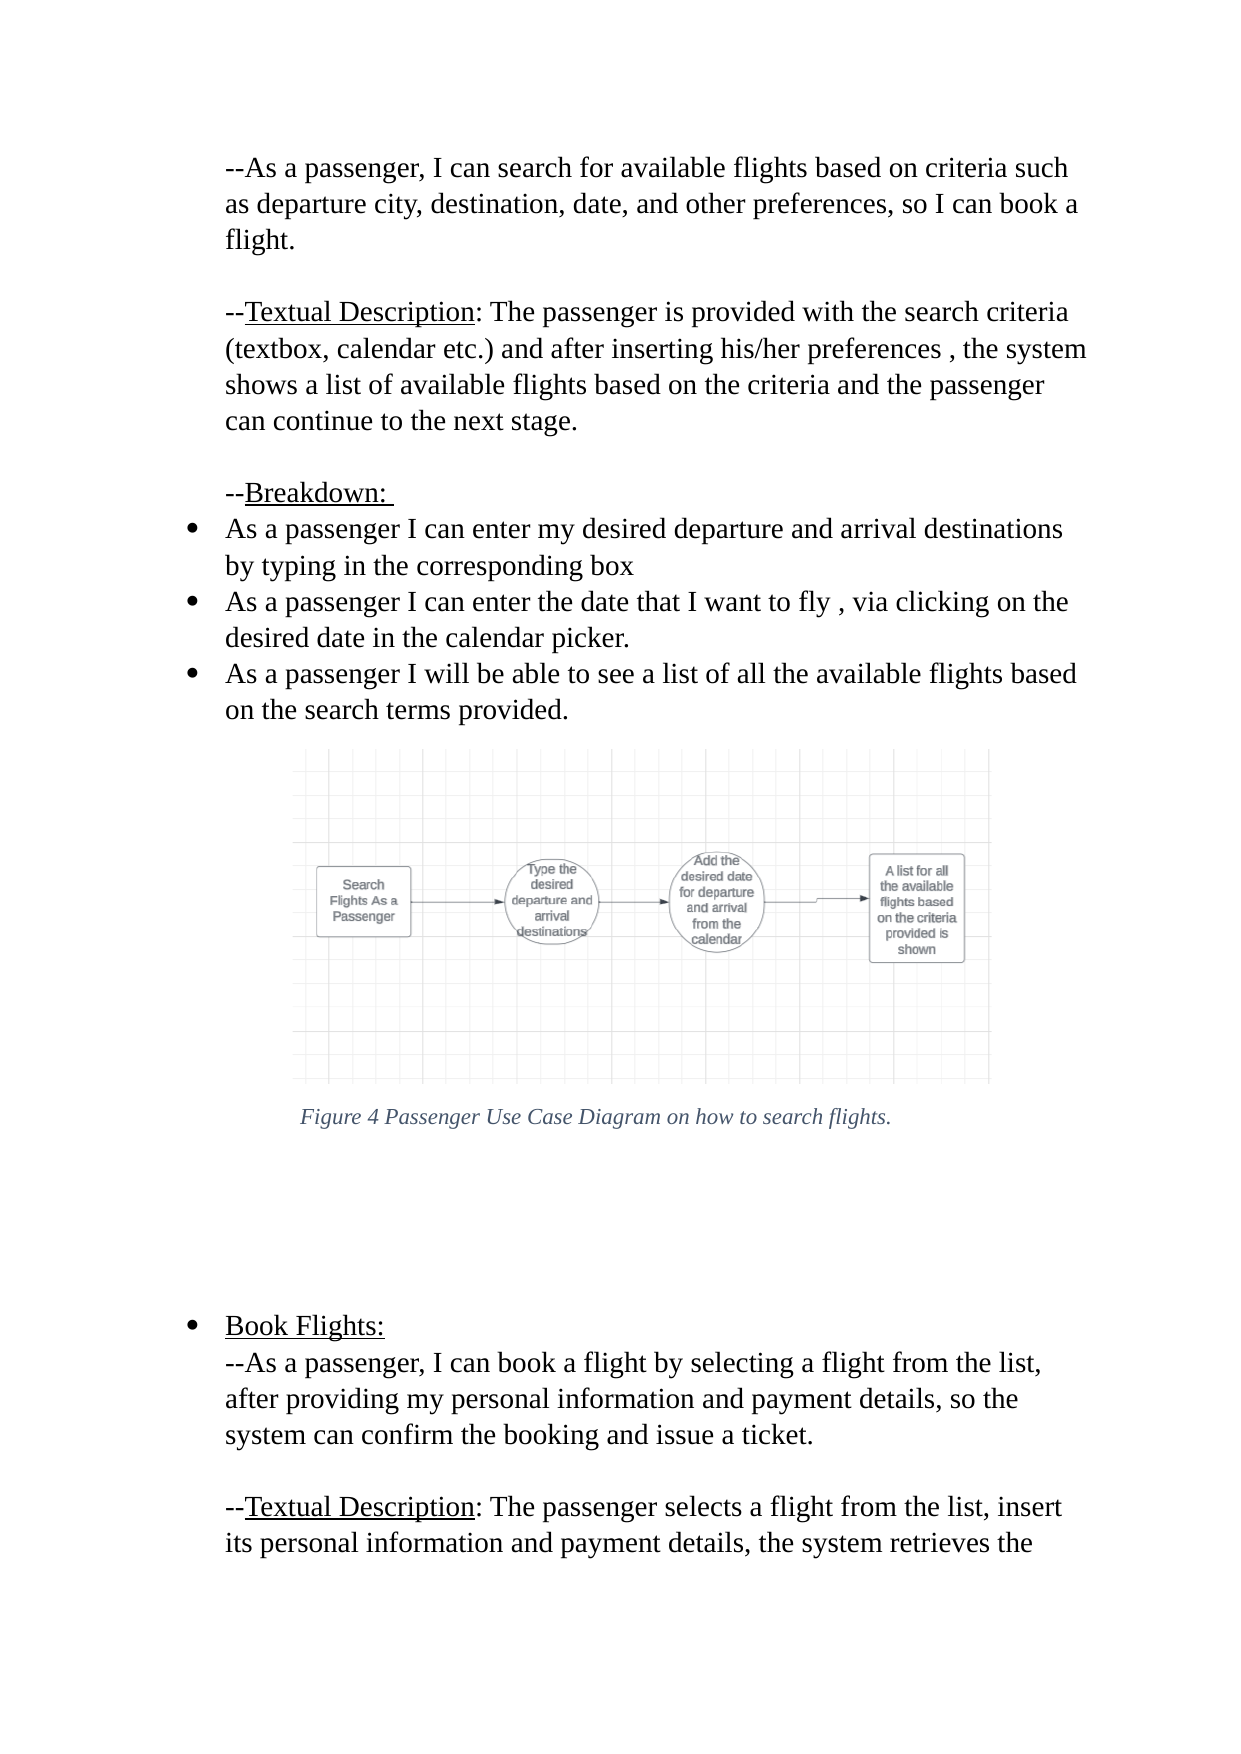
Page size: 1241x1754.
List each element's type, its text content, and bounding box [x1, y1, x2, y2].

list --Textual Description: The passenger is provided with the search criteria (textbox, calendar etc.) and after inserting his/her preferences , the system shows a list of available flights based on the criteria and the passenger can continue to the next stage. [225, 294, 1090, 437]
list --As a passenger, I can search for available flights based on criteria such as departure city, destination, date, and other preferences, so I can book a flight. [225, 150, 1090, 256]
list --Textual Description: The passenger selects a flight from the list, insert its personal information and payment details, the system retrieves the [225, 1489, 1090, 1559]
list As a passenger I will be able to see a list of all the available flights based on the search terms provided. [187, 656, 1090, 726]
picture [292, 749, 992, 1084]
list --As a passenger, I can book a flight by selecting a flight from the list, after providing my personal information and payment details, so the system can confirm the booking and issue a ticket. [225, 1345, 1090, 1451]
list As a passenger I can enter my desired departure and arrival destinations by typing in the corresponding box [187, 511, 1090, 581]
list --Breakdown: [225, 475, 1090, 509]
list As a passenger I can enter the date that I want to fly , via clicking on the desired date in the calendar picker. [187, 584, 1090, 654]
list Book Flights: [187, 1308, 1090, 1342]
text Figure 4 Passenger Use Case Diagram on how to search flights. [225, 745, 1090, 1129]
